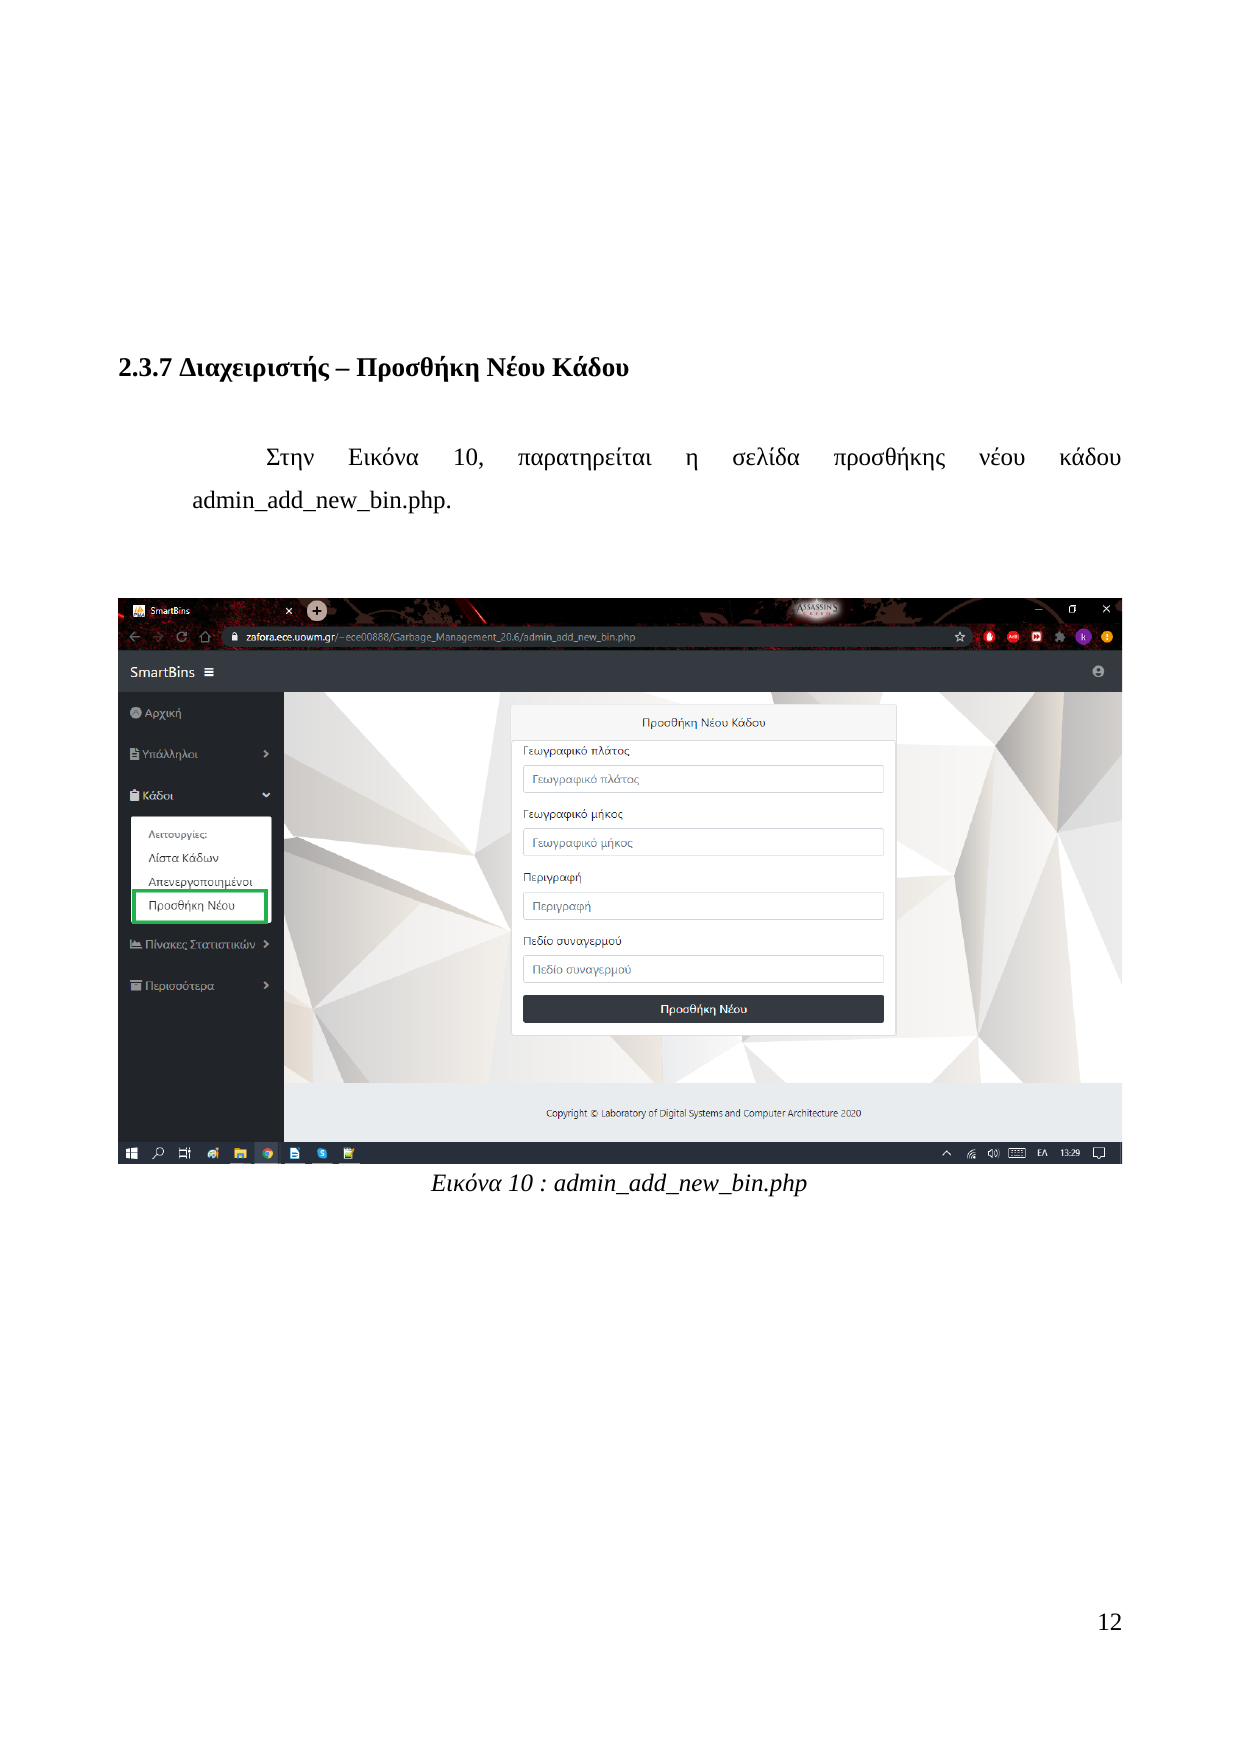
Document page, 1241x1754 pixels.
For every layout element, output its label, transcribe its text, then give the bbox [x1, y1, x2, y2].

picture [118, 598, 1123, 1164]
text Στην Εικόνα 10, παρατηρείται η σελίδα προσθήκης νέου κάδου admin_add_new_bin.php. [192, 442, 1122, 514]
subtitle 2.3.7 Διαχειριστής – Προσθήκη Νέου Κάδου [118, 351, 1122, 382]
text Εικόνα 10 : admin_add_new_bin.php [118, 1164, 1122, 1197]
